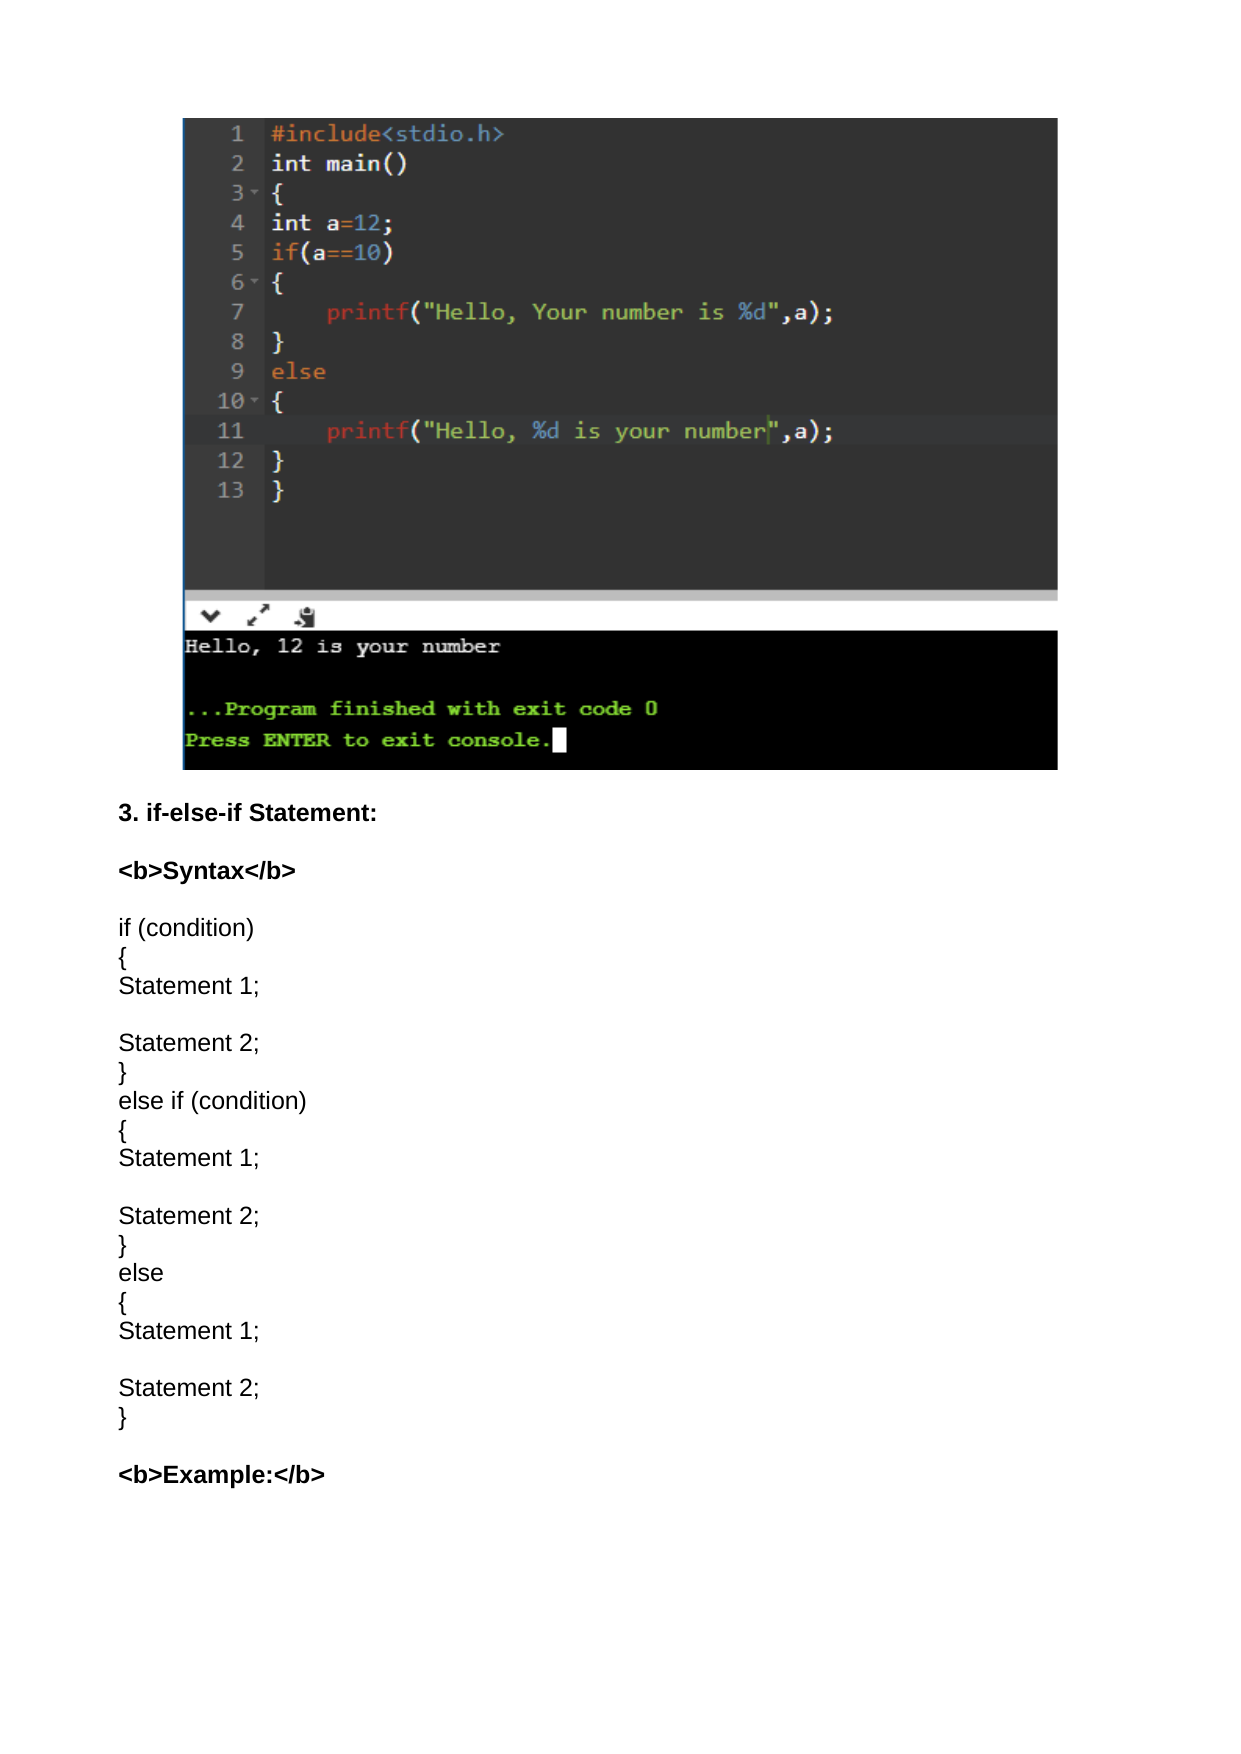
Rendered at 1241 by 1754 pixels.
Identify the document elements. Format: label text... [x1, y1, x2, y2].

text <b>Syntax</b> [118, 856, 1122, 885]
text } [118, 1402, 1122, 1431]
text { [118, 1287, 1122, 1316]
text <b>Example:</b> [118, 1460, 1122, 1488]
text Statement 1; [118, 1143, 1122, 1172]
text if (condition) [118, 913, 1122, 942]
text { [118, 942, 1122, 971]
text } [118, 1057, 1122, 1086]
text Statement 2; [118, 1201, 1122, 1230]
text { [118, 1115, 1122, 1143]
text Statement 2; [118, 1373, 1122, 1402]
text Statement 2; [118, 1028, 1122, 1057]
text Statement 1; [118, 971, 1122, 1000]
text else if (condition) [118, 1086, 1122, 1115]
text Statement 1; [118, 1316, 1122, 1345]
list 3. if-else-if Statement: [118, 798, 1122, 827]
text else [118, 1258, 1122, 1287]
text } [118, 1230, 1122, 1258]
